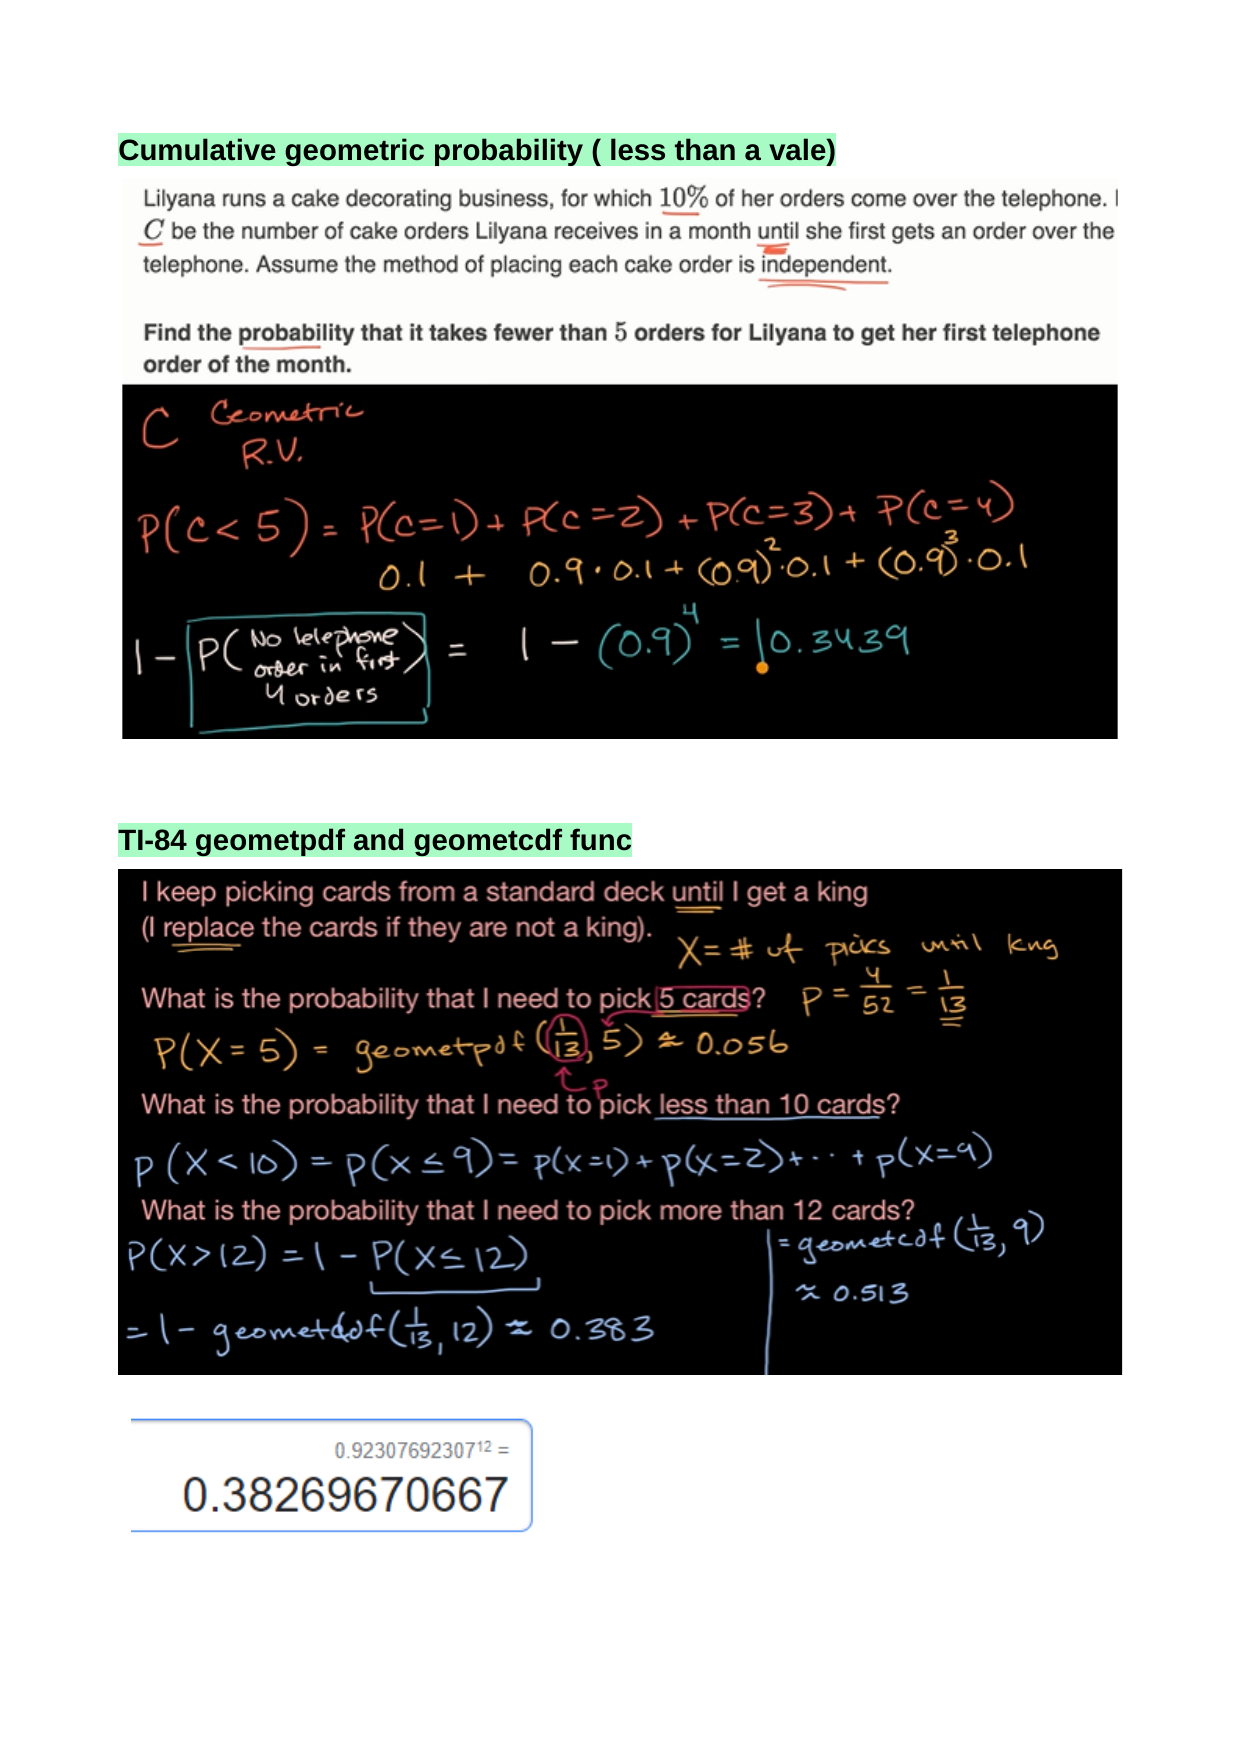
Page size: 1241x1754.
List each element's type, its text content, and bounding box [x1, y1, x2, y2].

subtitle Cumulative geometric probability ( less than a vale) [836, 133, 1122, 166]
picture [118, 869, 1123, 1375]
subtitle TI-84 geometpdf and geometcdf func [632, 823, 1122, 857]
picture [131, 1397, 588, 1537]
picture [122, 178, 1118, 739]
